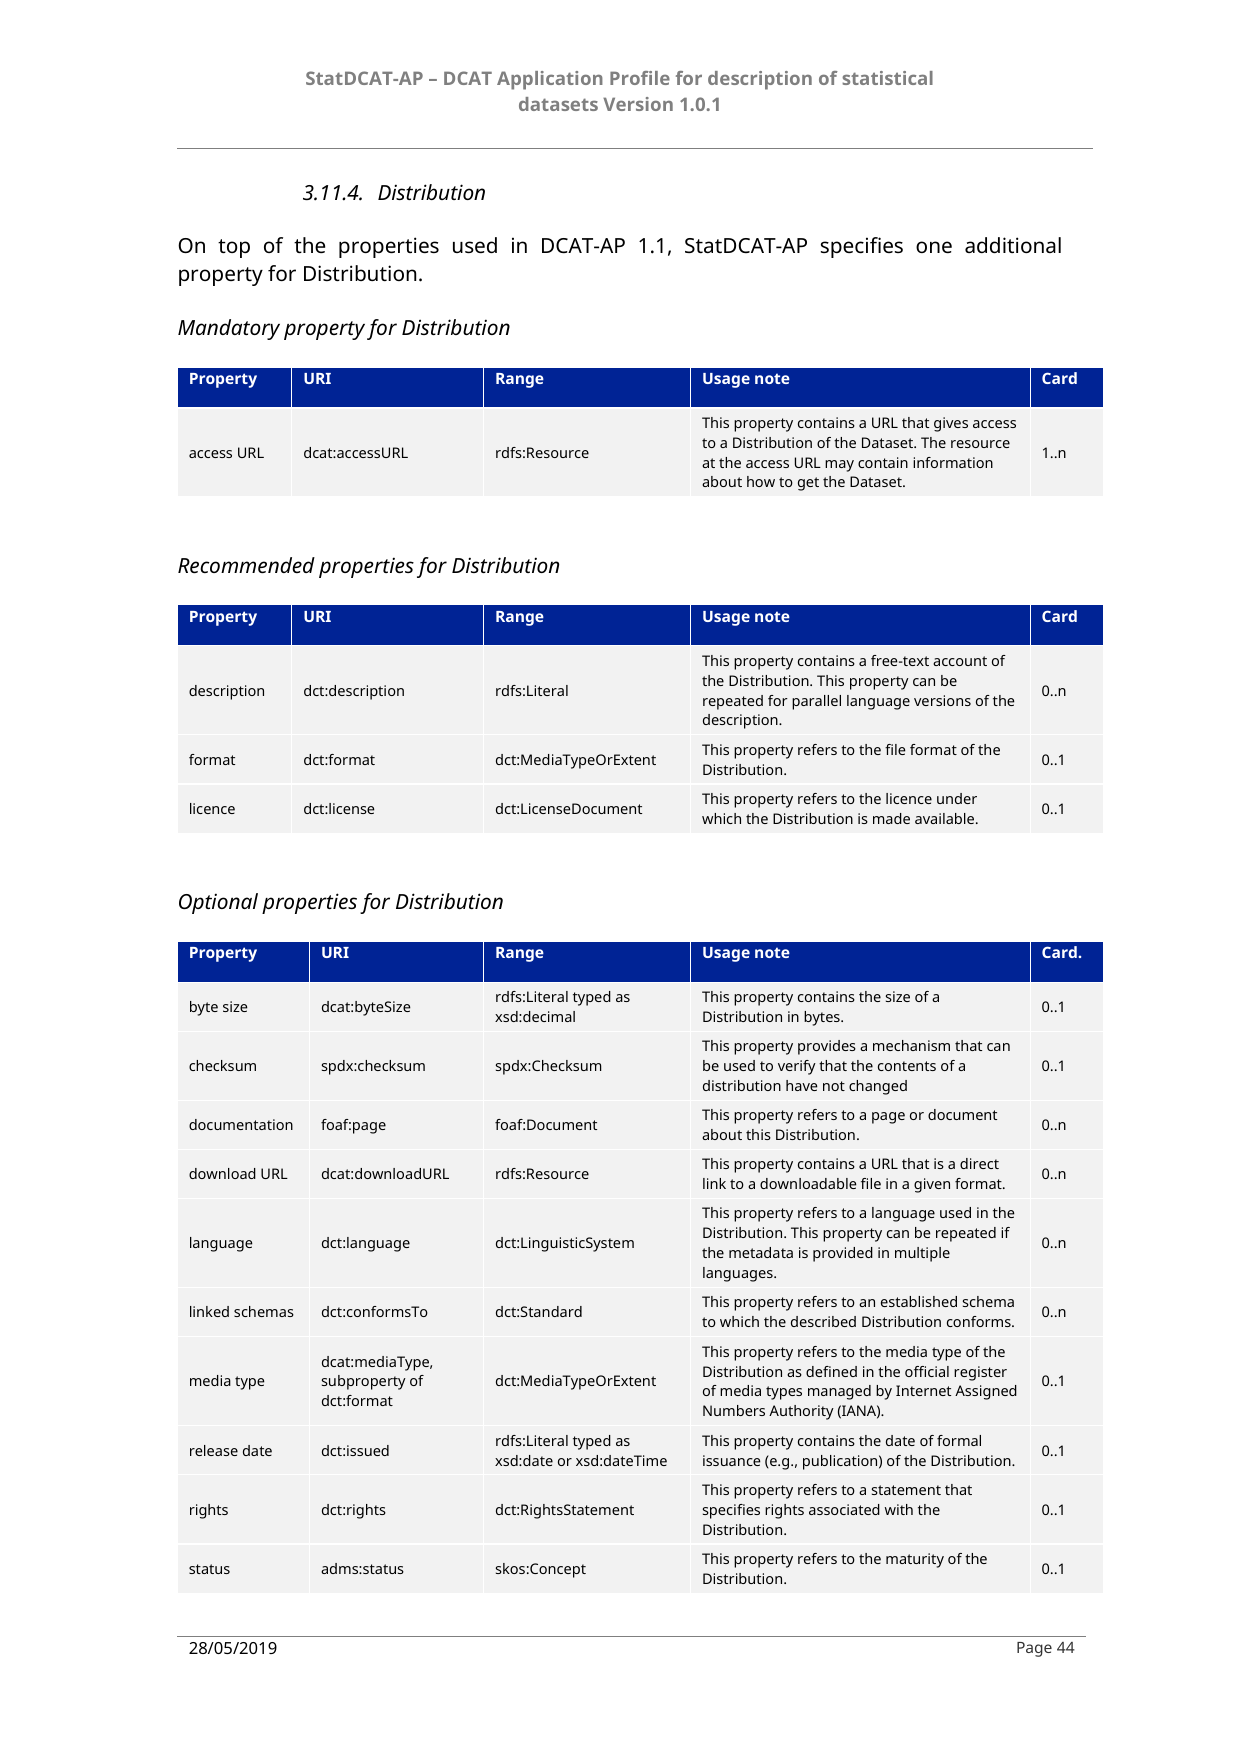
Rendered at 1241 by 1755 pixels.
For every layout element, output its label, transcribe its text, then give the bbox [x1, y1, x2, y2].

table_cell adms:status [310, 1545, 483, 1593]
table_cell 0..1 [1031, 1545, 1103, 1593]
table_cell dct:LinguisticSystem [484, 1199, 690, 1287]
table_cell rdfs:Resource [484, 1150, 690, 1198]
table_cell dct:description [292, 646, 483, 734]
table_cell dct:conformsTo [310, 1288, 483, 1336]
table_header Usage note [691, 605, 1030, 645]
table_cell dct:LicenseDocument [484, 785, 690, 833]
table_header Property [178, 368, 291, 407]
table_cell release date [178, 1426, 309, 1474]
table_cell dct:RightsStatement [484, 1475, 690, 1543]
table_cell spdx:Checksum [484, 1032, 690, 1100]
table_cell format [178, 735, 291, 783]
table_cell This property contains the date of formal issuance (e.g., publication) of the Distribution. [691, 1426, 1030, 1474]
table_cell dct:MediaTypeOrExtent [484, 1337, 690, 1425]
table_header URI [292, 605, 483, 645]
table_cell access URL [178, 409, 291, 496]
subtitle Distribution [302, 178, 1063, 206]
text Recommended properties for Distribution [177, 551, 1063, 579]
table_header Card. [1031, 942, 1103, 982]
table_cell dcat:mediaType, subproperty of dct:format [310, 1337, 483, 1425]
table_cell 0..n [1031, 1150, 1103, 1198]
table_header Card [1031, 368, 1103, 407]
table_cell This property refers to the file format of the Distribution. [691, 735, 1030, 783]
table_cell dcat:downloadURL [310, 1150, 483, 1198]
table_cell dct:language [310, 1199, 483, 1287]
table_cell rdfs:Literal typed as xsd:date or xsd:dateTime [484, 1426, 690, 1474]
table_cell This property refers to an established schema to which the described Distribution conforms. [691, 1288, 1030, 1336]
table_cell description [178, 646, 291, 734]
table_cell This property refers to a statement that specifies rights associated with the Distribution. [691, 1475, 1030, 1543]
table_cell status [178, 1545, 309, 1593]
table_cell media type [178, 1337, 309, 1425]
table_cell This property refers to a language used in the Distribution. This property can be repeated if the metadata is provided in multiple languages. [691, 1199, 1030, 1287]
table_cell 0..n [1031, 646, 1103, 734]
table_cell download URL [178, 1150, 309, 1198]
table_cell skos:Concept [484, 1545, 690, 1593]
table_cell rdfs:Resource [484, 409, 690, 496]
table_cell 0..1 [1031, 1032, 1103, 1100]
text On top of the properties used in DCAT-AP 1.1, StatDCAT-AP specifies one additional property for Distribution. [177, 231, 1063, 288]
text Optional properties for Distribution [177, 887, 1063, 916]
table_cell This property refers to the media type of the Distribution as defined in the official register of media types managed by Internet Assigned Numbers Authority (IANA). [691, 1337, 1030, 1425]
table_cell This property refers to a page or document about this Distribution. [691, 1101, 1030, 1149]
table_cell dct:MediaTypeOrExtent [484, 735, 690, 783]
table_header URI [292, 368, 483, 407]
table_cell spdx:checksum [310, 1032, 483, 1100]
table_cell checksum [178, 1032, 309, 1100]
table_header Range [484, 942, 690, 982]
table_cell 0..1 [1031, 735, 1103, 783]
table_cell byte size [178, 983, 309, 1031]
table_cell dct:issued [310, 1426, 483, 1474]
table_header Usage note [691, 942, 1030, 982]
table_cell This property contains the size of a Distribution in bytes. [691, 983, 1030, 1031]
table_cell 0..n [1031, 1288, 1103, 1336]
table_cell dcat:accessURL [292, 409, 483, 496]
table_cell dct:format [292, 735, 483, 783]
table_cell 0..1 [1031, 983, 1103, 1031]
table_cell dct:rights [310, 1475, 483, 1543]
table_cell 1..n [1031, 409, 1103, 496]
table_cell dct:license [292, 785, 483, 833]
table_cell This property refers to the licence under which the Distribution is made available. [691, 785, 1030, 833]
table_cell dcat:byteSize [310, 983, 483, 1031]
table_cell rdfs:Literal typed as xsd:decimal [484, 983, 690, 1031]
table_cell foaf:page [310, 1101, 483, 1149]
table_cell rdfs:Literal [484, 646, 690, 734]
table_cell documentation [178, 1101, 309, 1149]
table_cell This property contains a URL that is a direct link to a downloadable file in a given format. [691, 1150, 1030, 1198]
table_cell This property contains a free-text account of the Distribution. This property can be repeated for parallel language versions of the description. [691, 646, 1030, 734]
table_header Card [1031, 605, 1103, 645]
table_cell This property provides a mechanism that can be used to verify that the contents of a distribution have not changed [691, 1032, 1030, 1100]
table_cell licence [178, 785, 291, 833]
table_header Range [484, 605, 690, 645]
table_cell This property refers to the maturity of the Distribution. [691, 1545, 1030, 1593]
table_cell 0..n [1031, 1101, 1103, 1149]
table_header Usage note [691, 368, 1030, 407]
table_cell This property contains a URL that gives access to a Distribution of the Dataset. The resource at the access URL may contain information about how to get the Dataset. [691, 409, 1030, 496]
table_cell foaf:Document [484, 1101, 690, 1149]
table_cell rights [178, 1475, 309, 1543]
table_cell language [178, 1199, 309, 1287]
table_cell 0..1 [1031, 785, 1103, 833]
table_cell 0..1 [1031, 1475, 1103, 1543]
table_header Property [178, 942, 309, 982]
table_cell 0..1 [1031, 1337, 1103, 1425]
table_cell dct:Standard [484, 1288, 690, 1336]
table_header URI [310, 942, 483, 982]
table_cell 0..n [1031, 1199, 1103, 1287]
text Mandatory property for Distribution [177, 313, 1063, 341]
table_cell linked schemas [178, 1288, 309, 1336]
table_cell 0..1 [1031, 1426, 1103, 1474]
table_header Property [178, 605, 291, 645]
table_header Range [484, 368, 690, 407]
